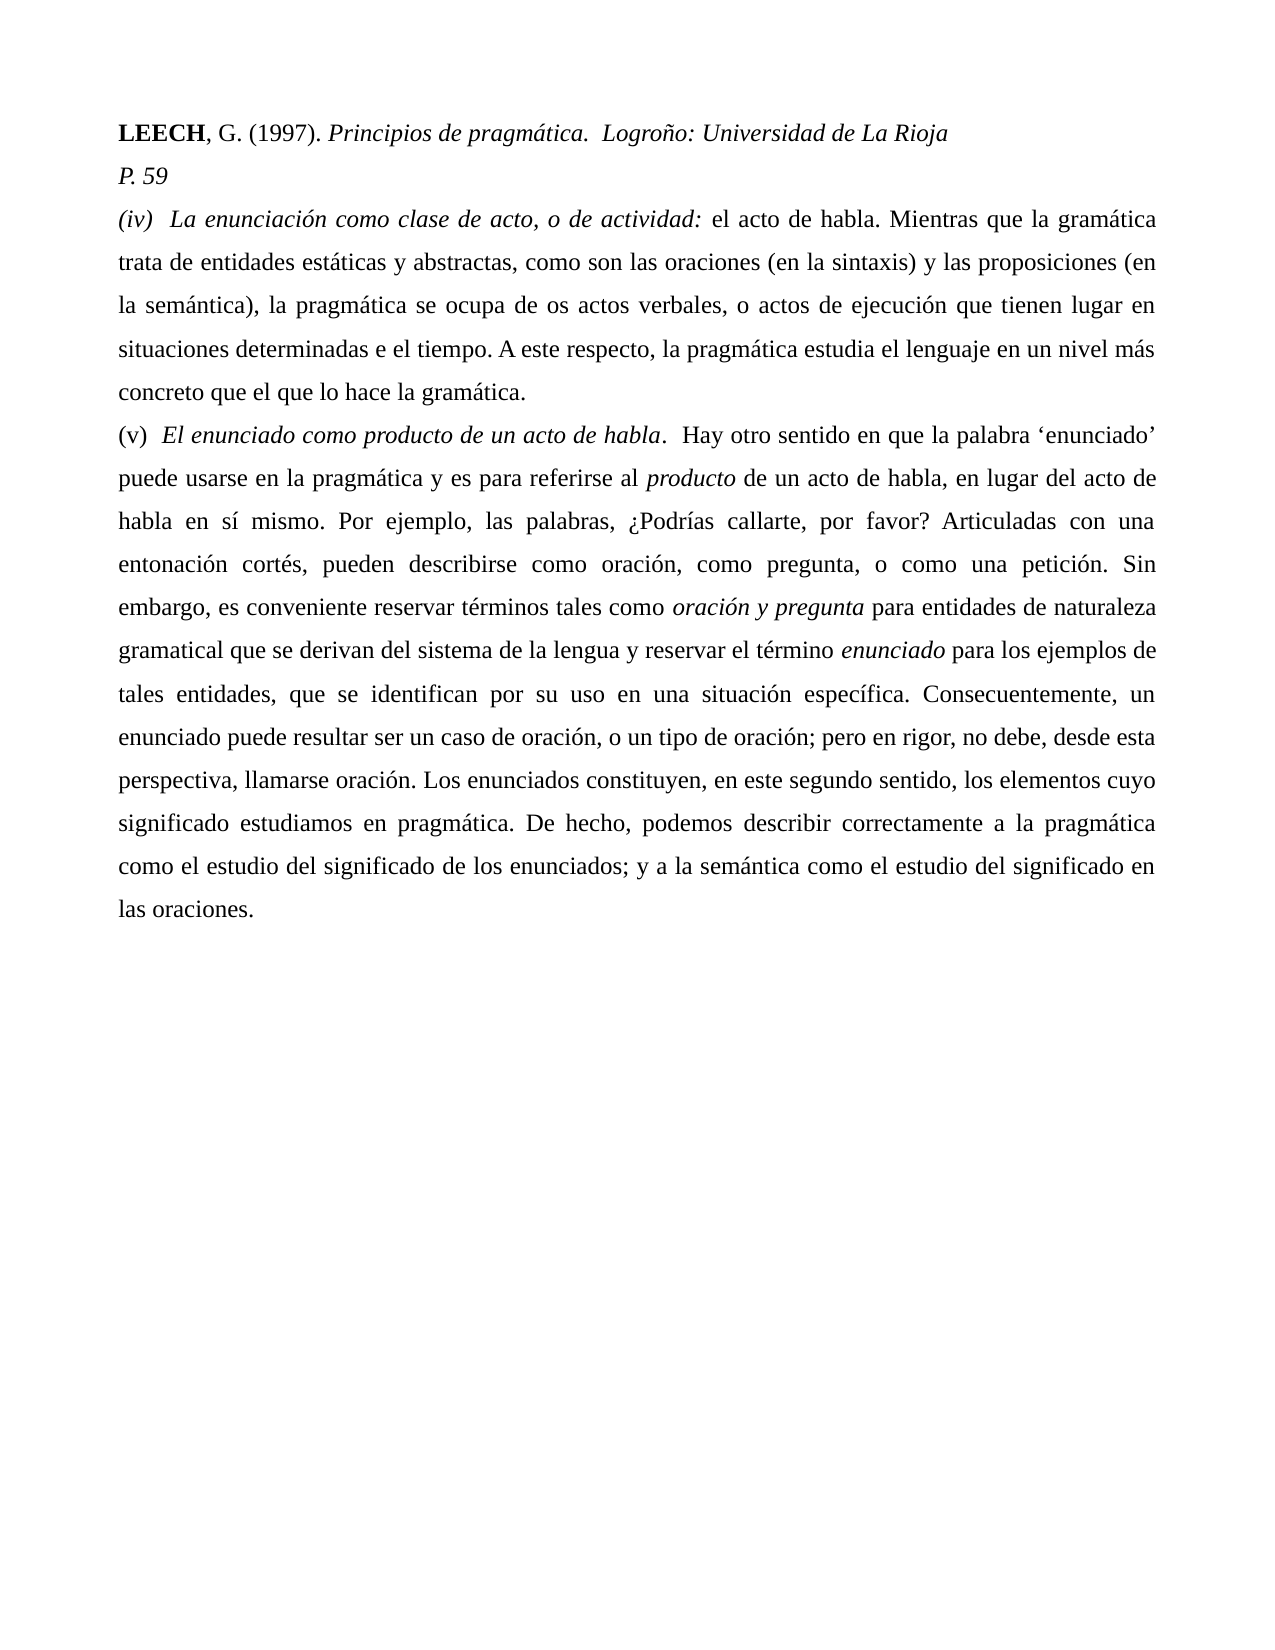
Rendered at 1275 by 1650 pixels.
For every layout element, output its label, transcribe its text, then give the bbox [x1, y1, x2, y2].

text (v) El enunciado como producto de un acto de habla. Hay otro sentido en que la palabra ‘enunciado’ puede usarse en la pragmática y es para referirse al producto de un acto de habla, en lugar del acto de habla en sí mismo. Por ejemplo, las palabras, ¿Podrías callarte, por favor? Articuladas con una entonación cortés, pueden describirse como oración, como pregunta, o como una petición. Sin embargo, es conveniente reservar términos tales como oración y pregunta para entidades de naturaleza gramatical que se derivan del sistema de la lengua y reservar el término enunciado para los ejemplos de tales entidades, que se identifican por su uso en una situación específica. Consecuentemente, un enunciado puede resultar ser un caso de oración, o un tipo de oración; pero en rigor, no debe, desde esta perspectiva, llamarse oración. Los enunciados constituyen, en este segundo sentido, los elementos cuyo significado estudiamos en pragmática. De hecho, podemos describir correctamente a la pragmática como el estudio del significado de los enunciados; y a la semántica como el estudio del significado en las oraciones. [118, 420, 1157, 923]
text P. 59 [118, 161, 1157, 190]
text (iv) La enunciación como clase de acto, o de actividad: el acto de habla. Mientras que la gramática trata de entidades estáticas y abstractas, como son las oraciones (en la sintaxis) y las proposiciones (en la semántica), la pragmática se ocupa de os actos verbales, o actos de ejecución que tienen lugar en situaciones determinadas e el tiempo. A este respecto, la pragmática estudia el lenguaje en un nivel más concreto que el que lo hace la gramática. [118, 204, 1157, 406]
text LEECH, G. (1997). Principios de pragmática. Logroño: Universidad de La Rioja [118, 118, 1157, 147]
